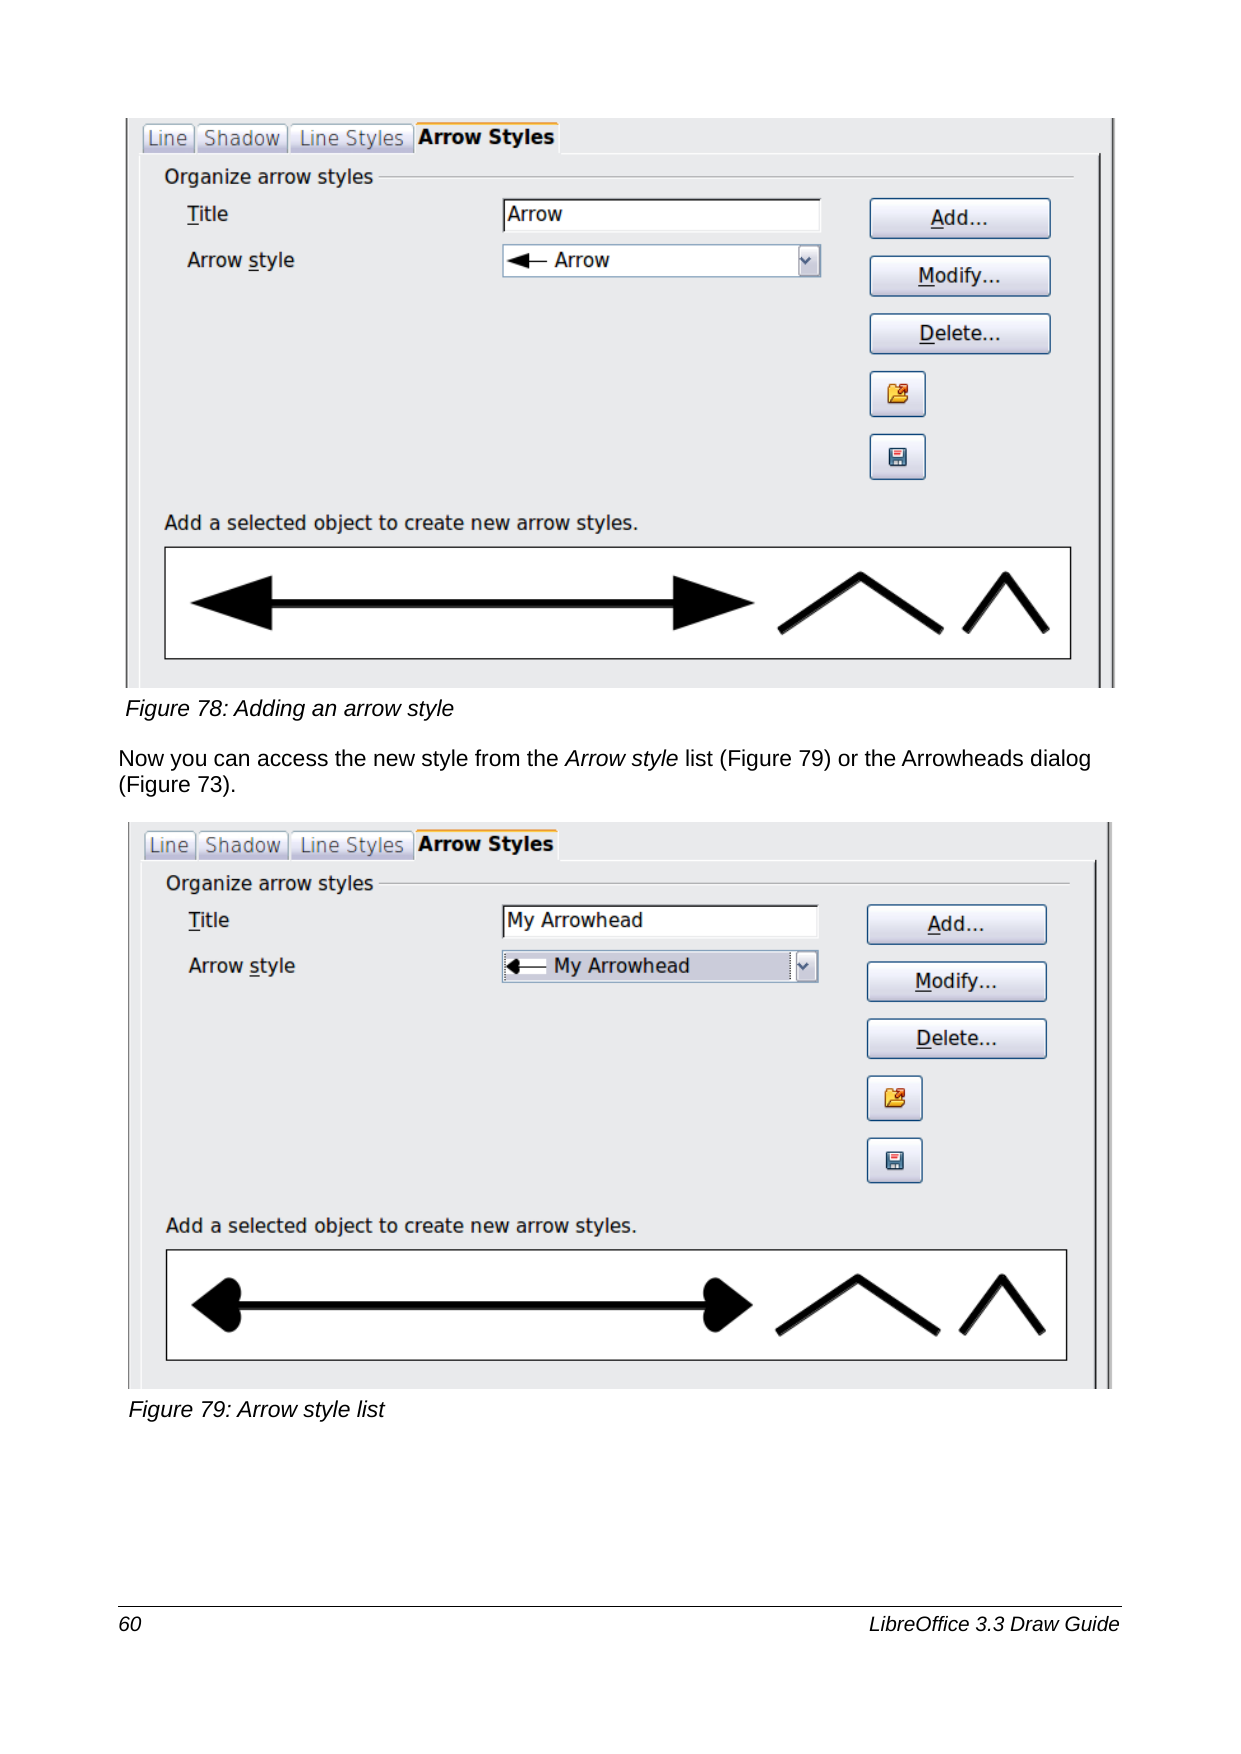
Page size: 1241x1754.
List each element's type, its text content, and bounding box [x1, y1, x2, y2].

picture [125, 118, 1116, 688]
picture [128, 822, 1113, 1389]
text Now you can access the new style from the Arrow style list (Figure 79) or the Arrowheads dialog (Figure 73). [118, 745, 1122, 798]
text Figure 79: Arrow style list [128, 1396, 1112, 1422]
text Figure 78: Adding an arrow style [125, 694, 1115, 721]
